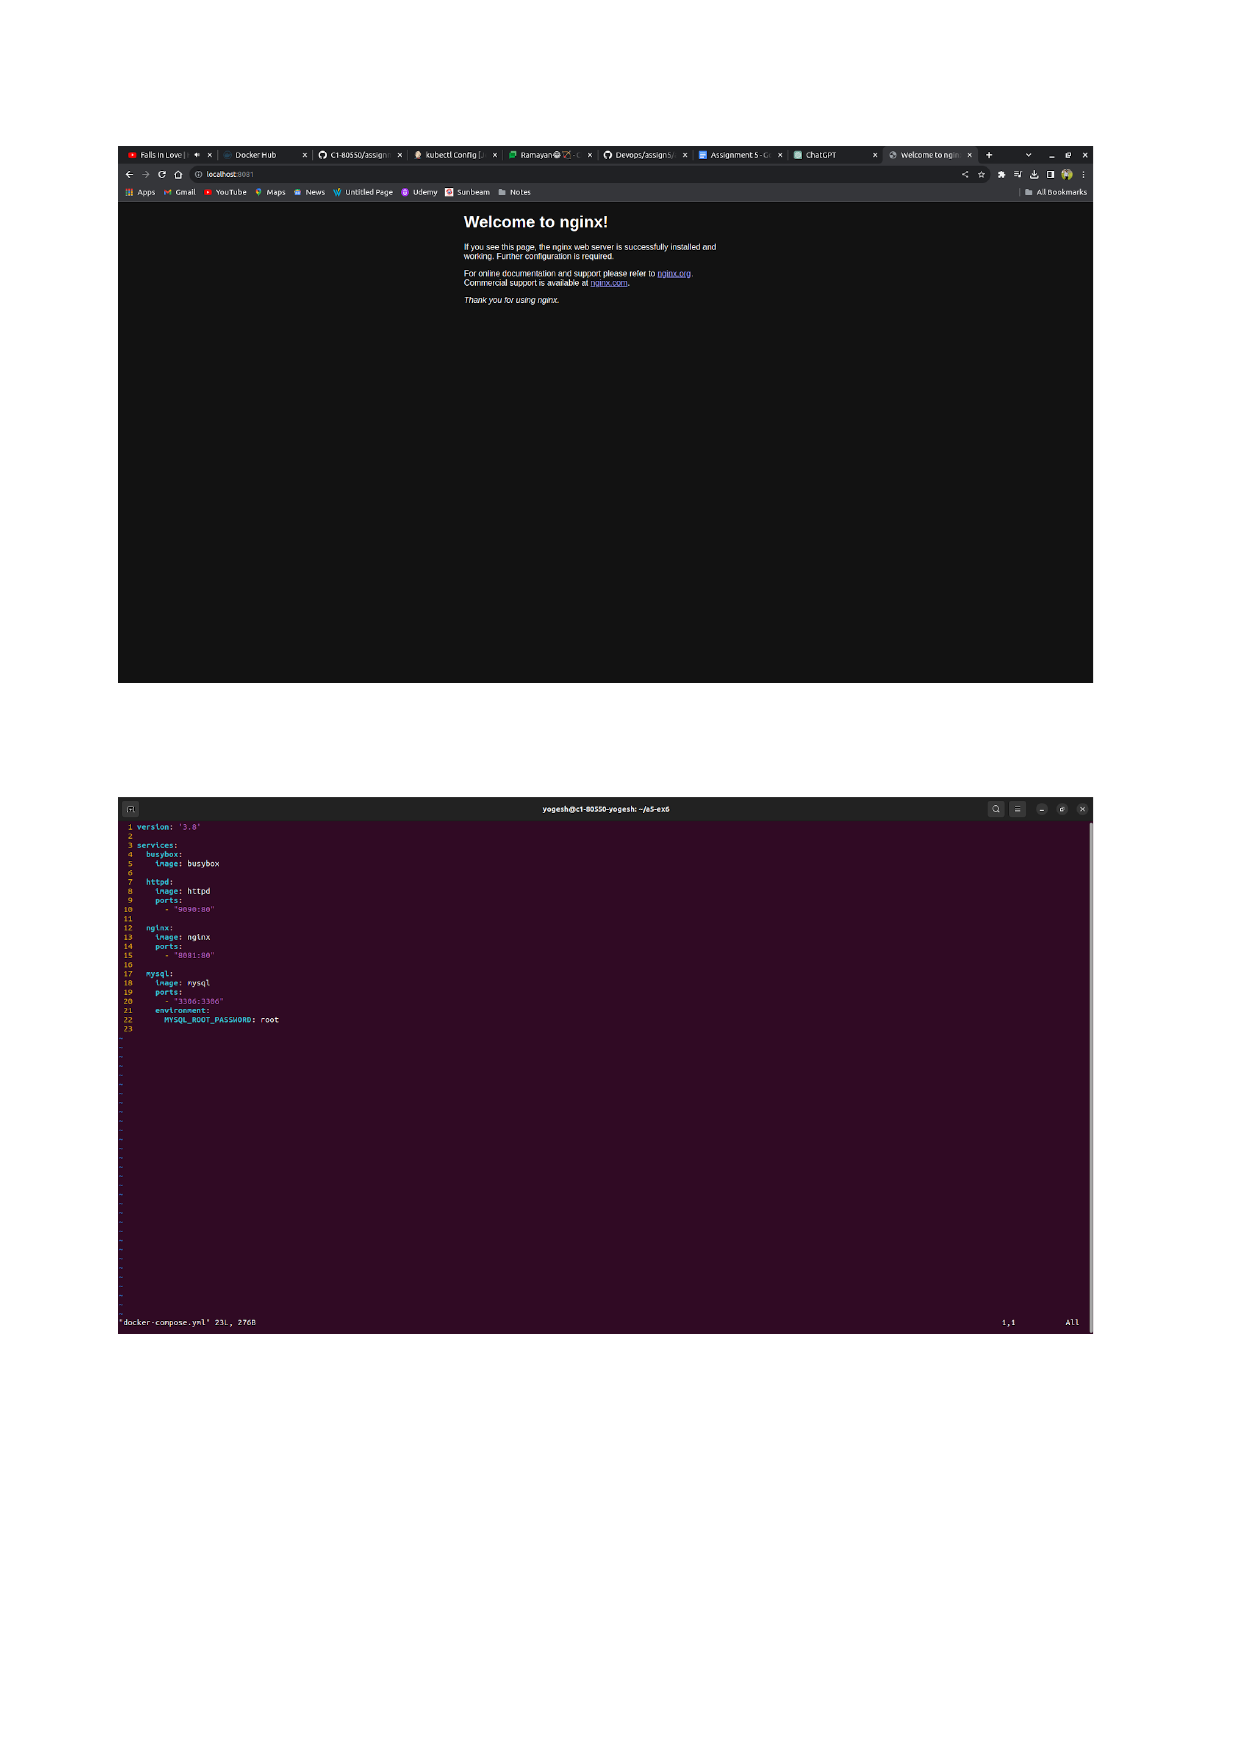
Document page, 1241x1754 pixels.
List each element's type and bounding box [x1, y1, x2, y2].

picture [118, 146, 1094, 683]
picture [118, 797, 1094, 1334]
